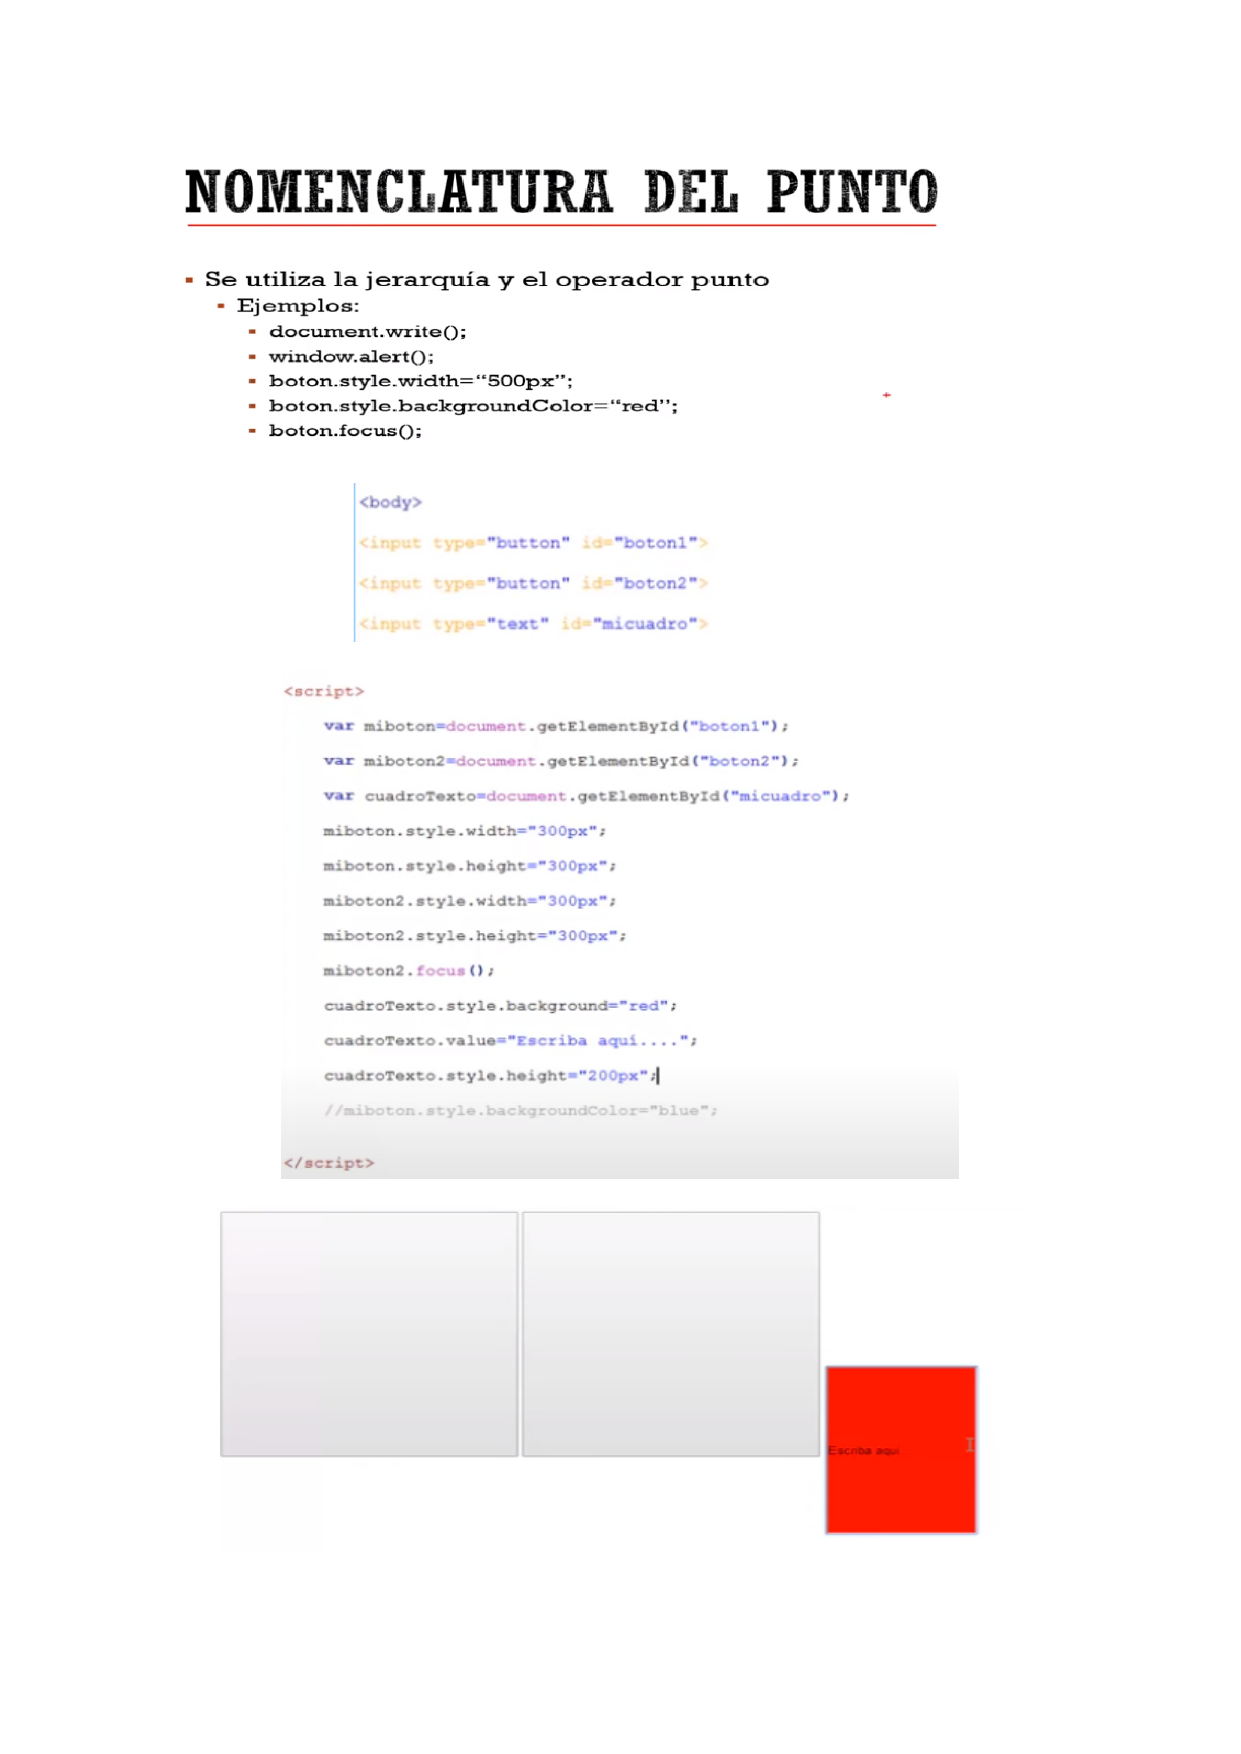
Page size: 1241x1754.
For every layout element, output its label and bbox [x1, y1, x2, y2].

picture [281, 670, 959, 1179]
picture [216, 1207, 1024, 1552]
picture [161, 146, 1079, 455]
picture [353, 483, 887, 642]
